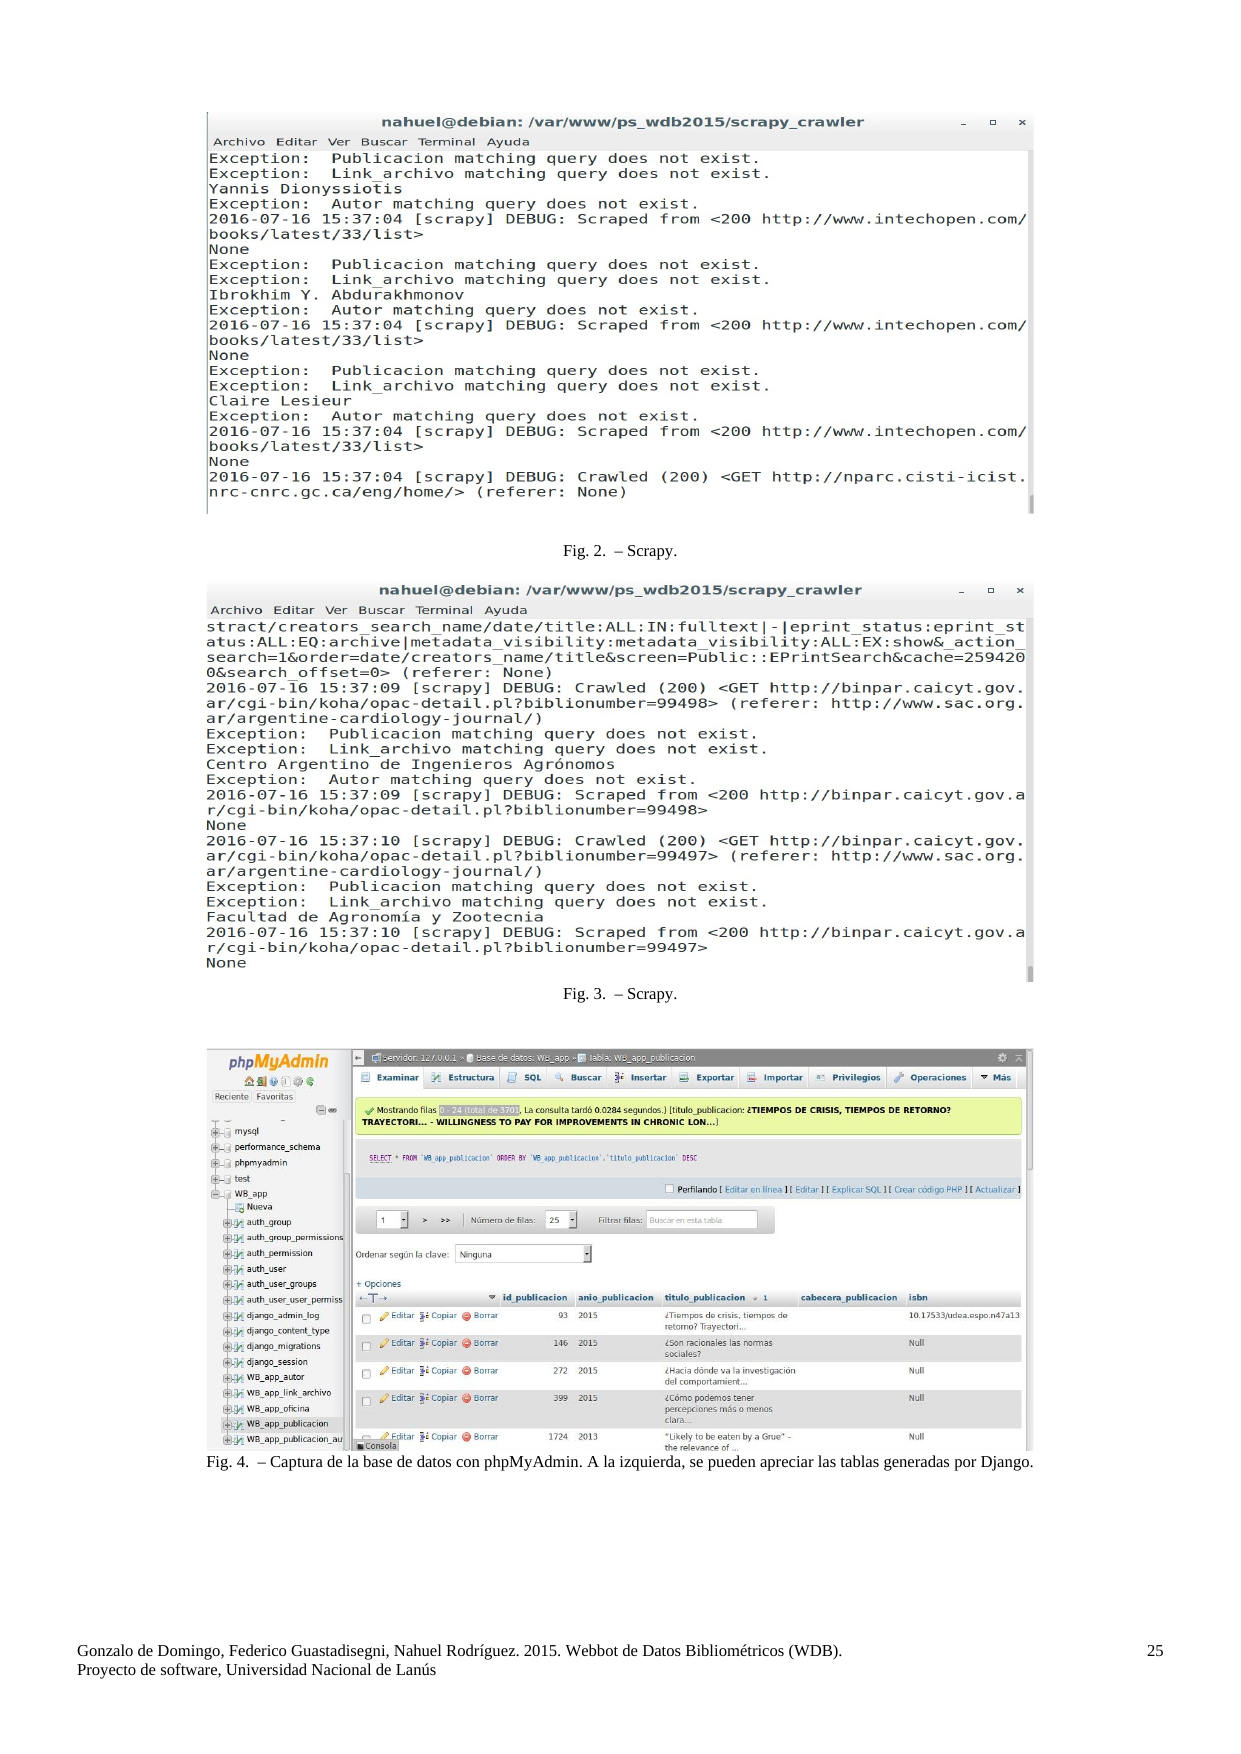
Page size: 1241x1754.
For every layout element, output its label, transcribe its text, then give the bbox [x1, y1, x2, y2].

list – Scrapy. [77, 984, 1163, 1003]
list – Captura de la base de datos con phpMyAdmin. A la izquierda, se pueden apreciar las tablas generadas por Django. [77, 1452, 1163, 1471]
picture [206, 1048, 1034, 1451]
list – Scrapy. [77, 541, 1163, 560]
picture [206, 580, 1034, 982]
picture [206, 112, 1034, 514]
